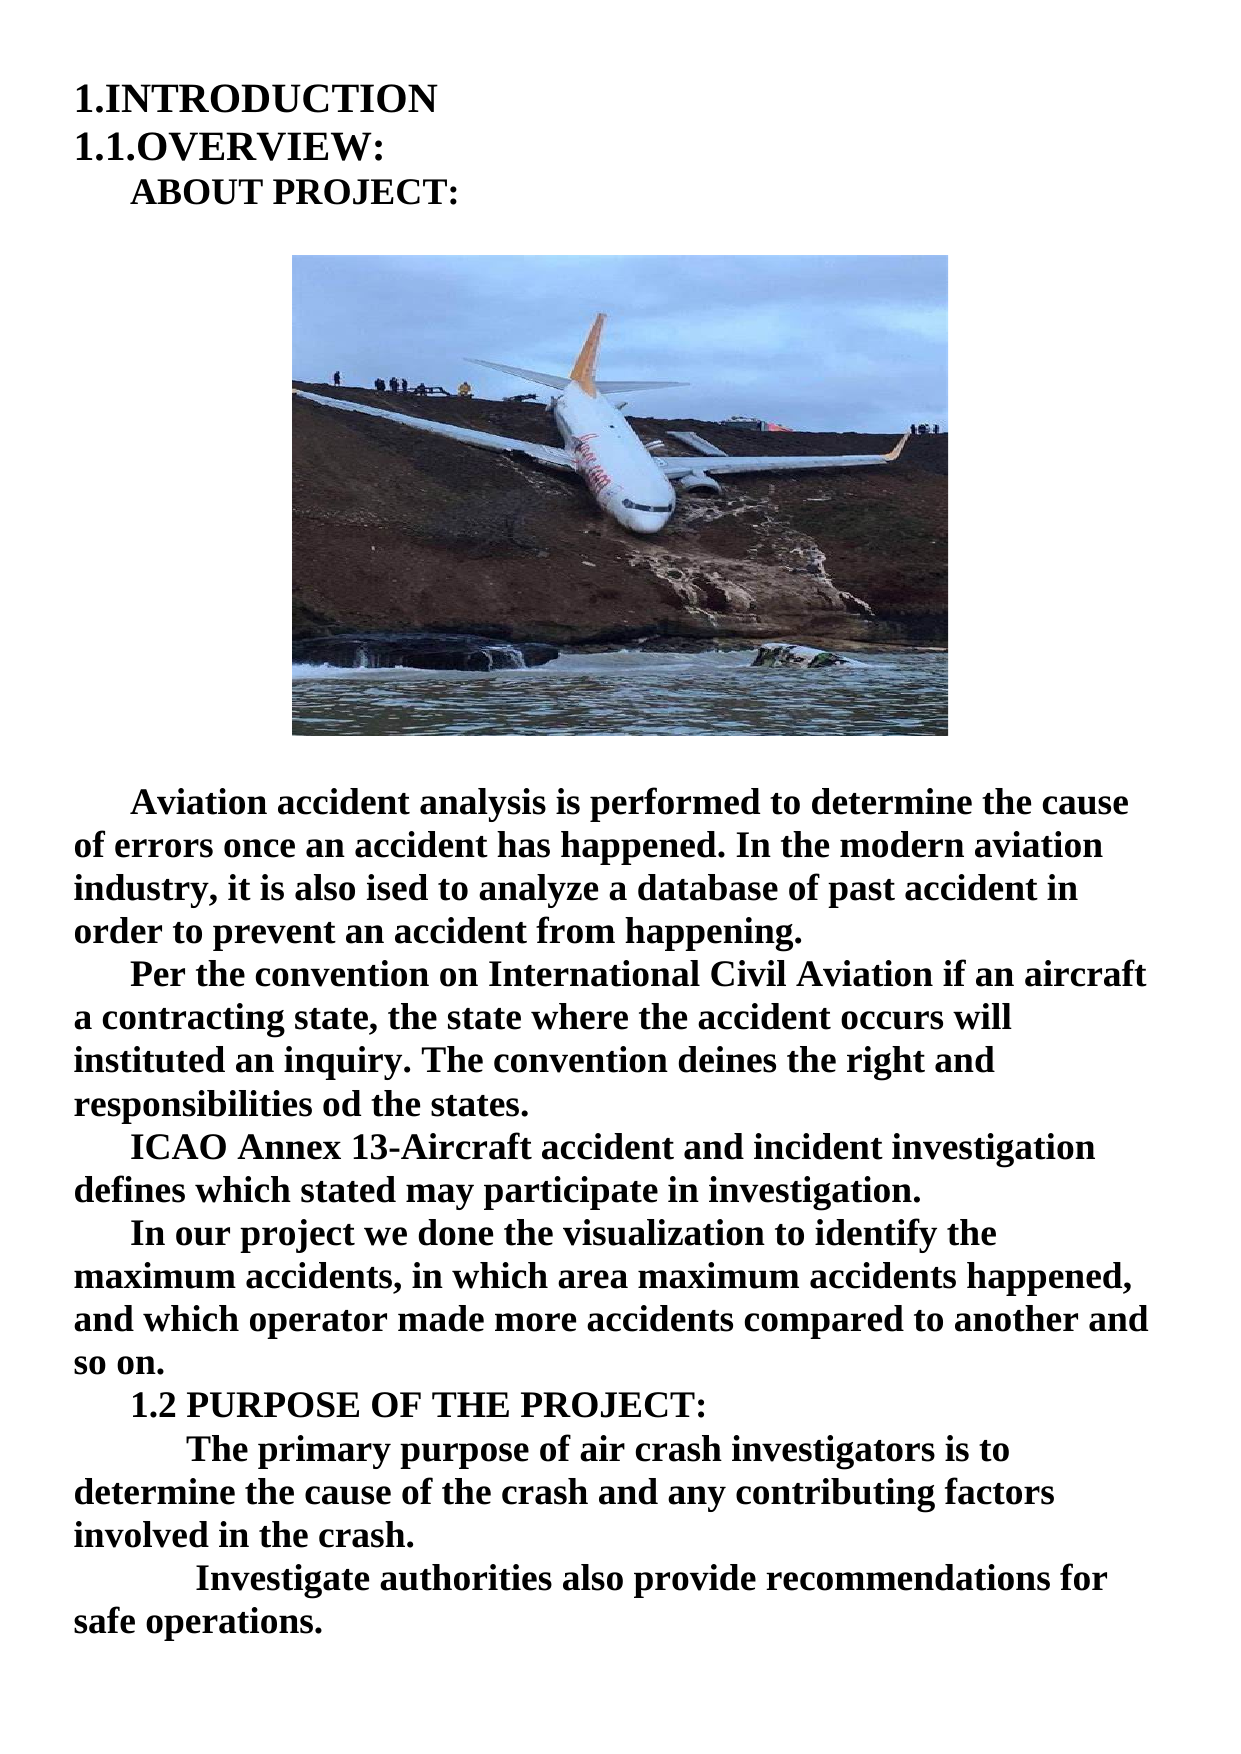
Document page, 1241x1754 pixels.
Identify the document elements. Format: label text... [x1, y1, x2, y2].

list The primary purpose of air crash investigators is to determine the cause of the crash and any contributing factors involved in the crash. [73, 1426, 1167, 1555]
list Investigate authorities also provide recommendations for safe operations. [73, 1555, 1167, 1642]
picture [292, 255, 949, 736]
text 1.1.OVERVIEW: [73, 121, 1167, 169]
text 1.2 PURPOSE OF THE PROJECT: [73, 1383, 1167, 1426]
text 1.INTRODUCTION [73, 73, 1167, 121]
text Per the convention on International Civil Aviation if an aircraft a contracting state, the state where the accident occurs will instituted an inquiry. The convention deines the right and responsibilities od the states. [73, 952, 1167, 1124]
text Aviation accident analysis is performed to determine the cause of errors once an accident has happened. In the modern aviation industry, it is also ised to analyze a database of past accident in order to prevent an accident from happening. [73, 779, 1167, 952]
text ABOUT PROJECT: [73, 169, 1167, 212]
text In our project we done the visualization to identify the maximum accidents, in which area maximum accidents happened, and which operator made more accidents compared to another and so on. [73, 1210, 1167, 1383]
text ICAO Annex 13-Aircraft accident and incident investigation defines which stated may participate in investigation. [73, 1124, 1167, 1210]
